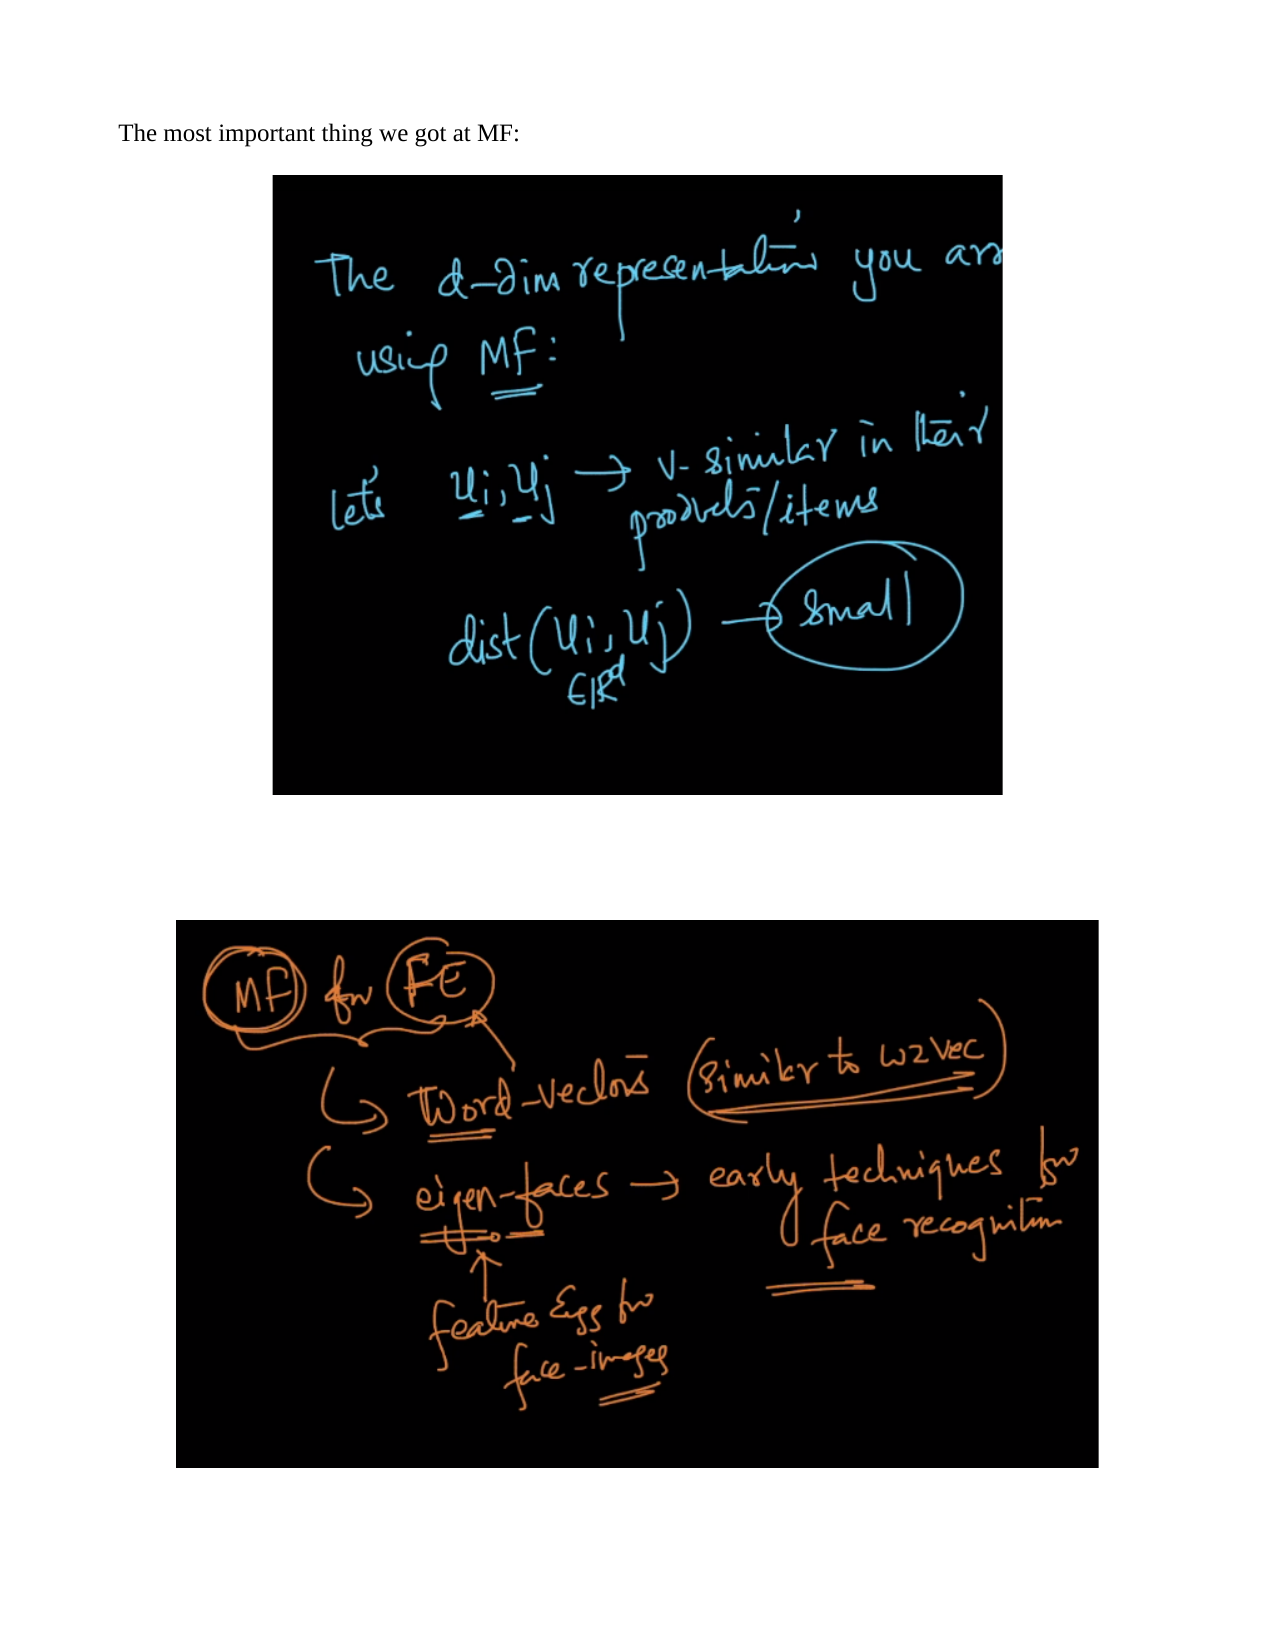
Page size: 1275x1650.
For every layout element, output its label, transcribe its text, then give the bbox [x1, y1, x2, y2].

picture [176, 920, 1099, 1468]
text The most important thing we got at MF: [118, 118, 1157, 147]
picture [272, 175, 1003, 795]
